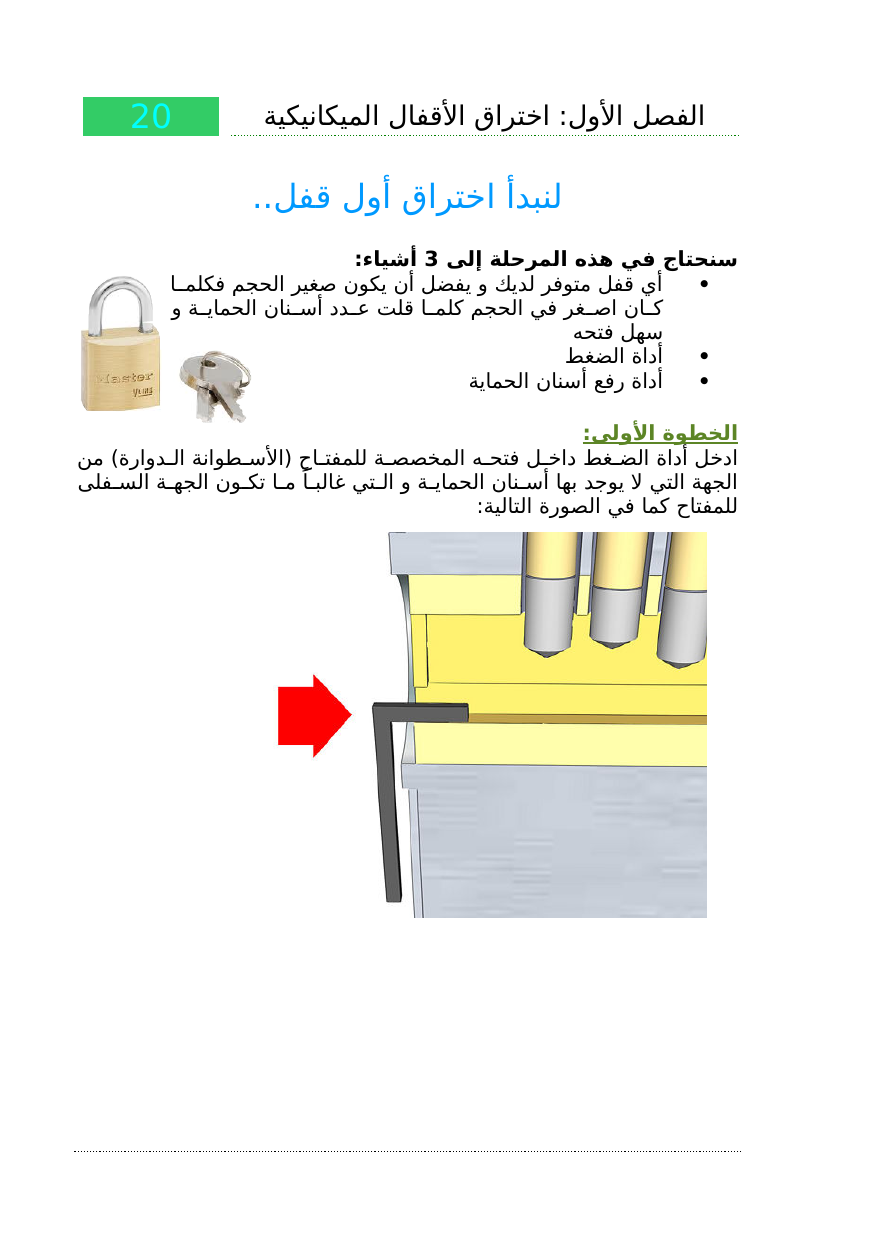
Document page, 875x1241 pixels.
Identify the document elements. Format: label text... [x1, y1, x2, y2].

picture [80, 275, 252, 423]
list أي قفل متوفر لديك و يفضل أن يكون صغير الحجم فكلما كان اصغر في الحجم كلما قلت عدد أسنان الحماية و سهل فتحه [77, 272, 701, 344]
text الخطوة الأولى: [77, 421, 738, 446]
subtitle لنبدأ اختراق أول قفل.. [77, 177, 738, 216]
list أداة رفع أسنان الحماية [243, 369, 701, 393]
text سنحتاج في هذه المرحلة إلى 3 أشياء: [77, 247, 738, 272]
list أداة الضغط [160, 344, 701, 369]
picture [137, 532, 707, 918]
text ادخل أداة الضغط داخل فتحه المخصصة للمفتاح (الأسطوانة الدوارة) من الجهة التي لا يوجد بها أسنان الحماية و التي غالباً ما تكون الجهة السفلى للمفتاح كما في الصورة التالية: [77, 446, 738, 518]
